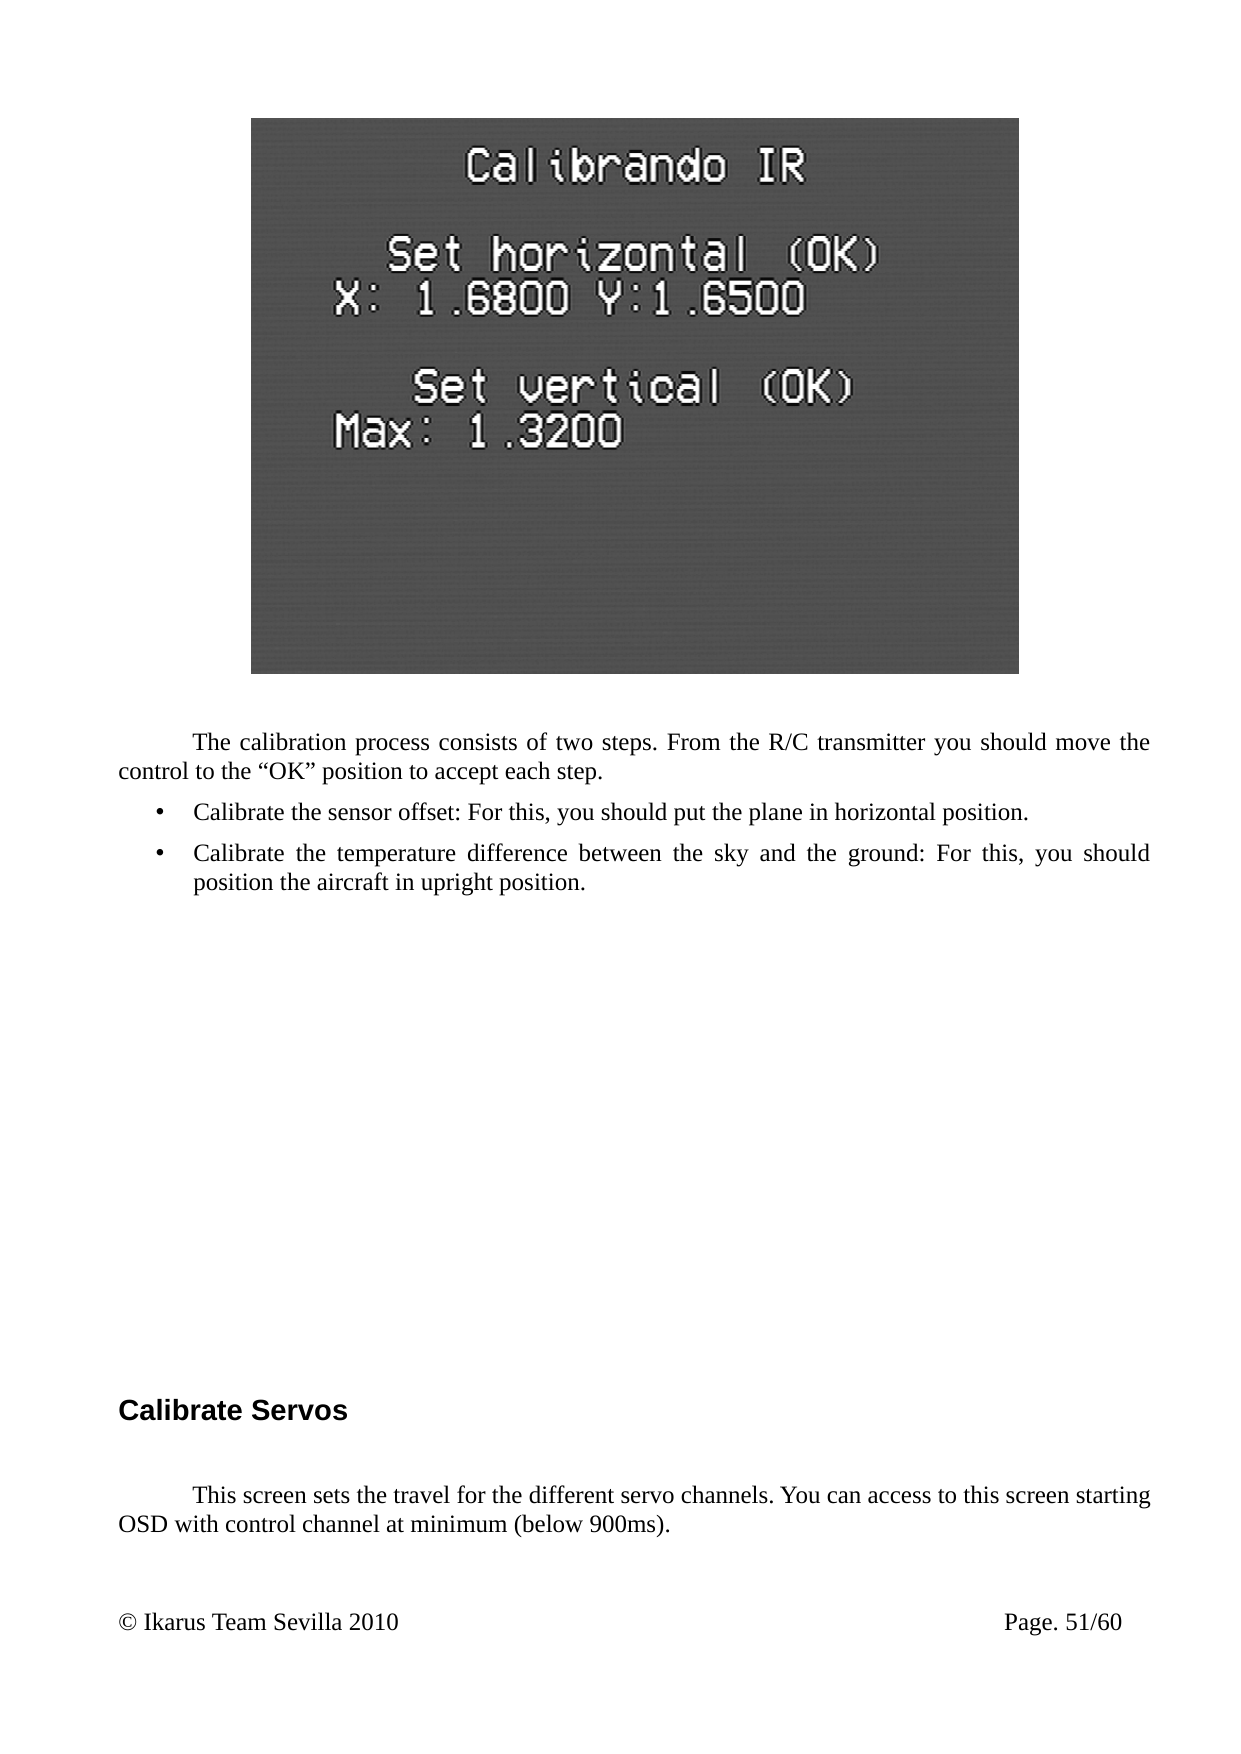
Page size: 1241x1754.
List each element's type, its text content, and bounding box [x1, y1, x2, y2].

text The calibration process consists of two steps. From the R/C transmitter you should move the control to the “OK” position to accept each step. [118, 727, 1152, 784]
subtitle Calibrate Servos [118, 1393, 1152, 1427]
list Calibrate the sensor offset: For this, you should put the plane in horizontal position. [156, 797, 1152, 826]
list Calibrate the temperature difference between the sky and the ground: For this, you should position the aircraft in upright position. [156, 838, 1152, 896]
text This screen sets the travel for the different servo channels. You can access to this screen starting OSD with control channel at minimum (below 900ms). [118, 1481, 1152, 1538]
picture [251, 118, 1019, 674]
